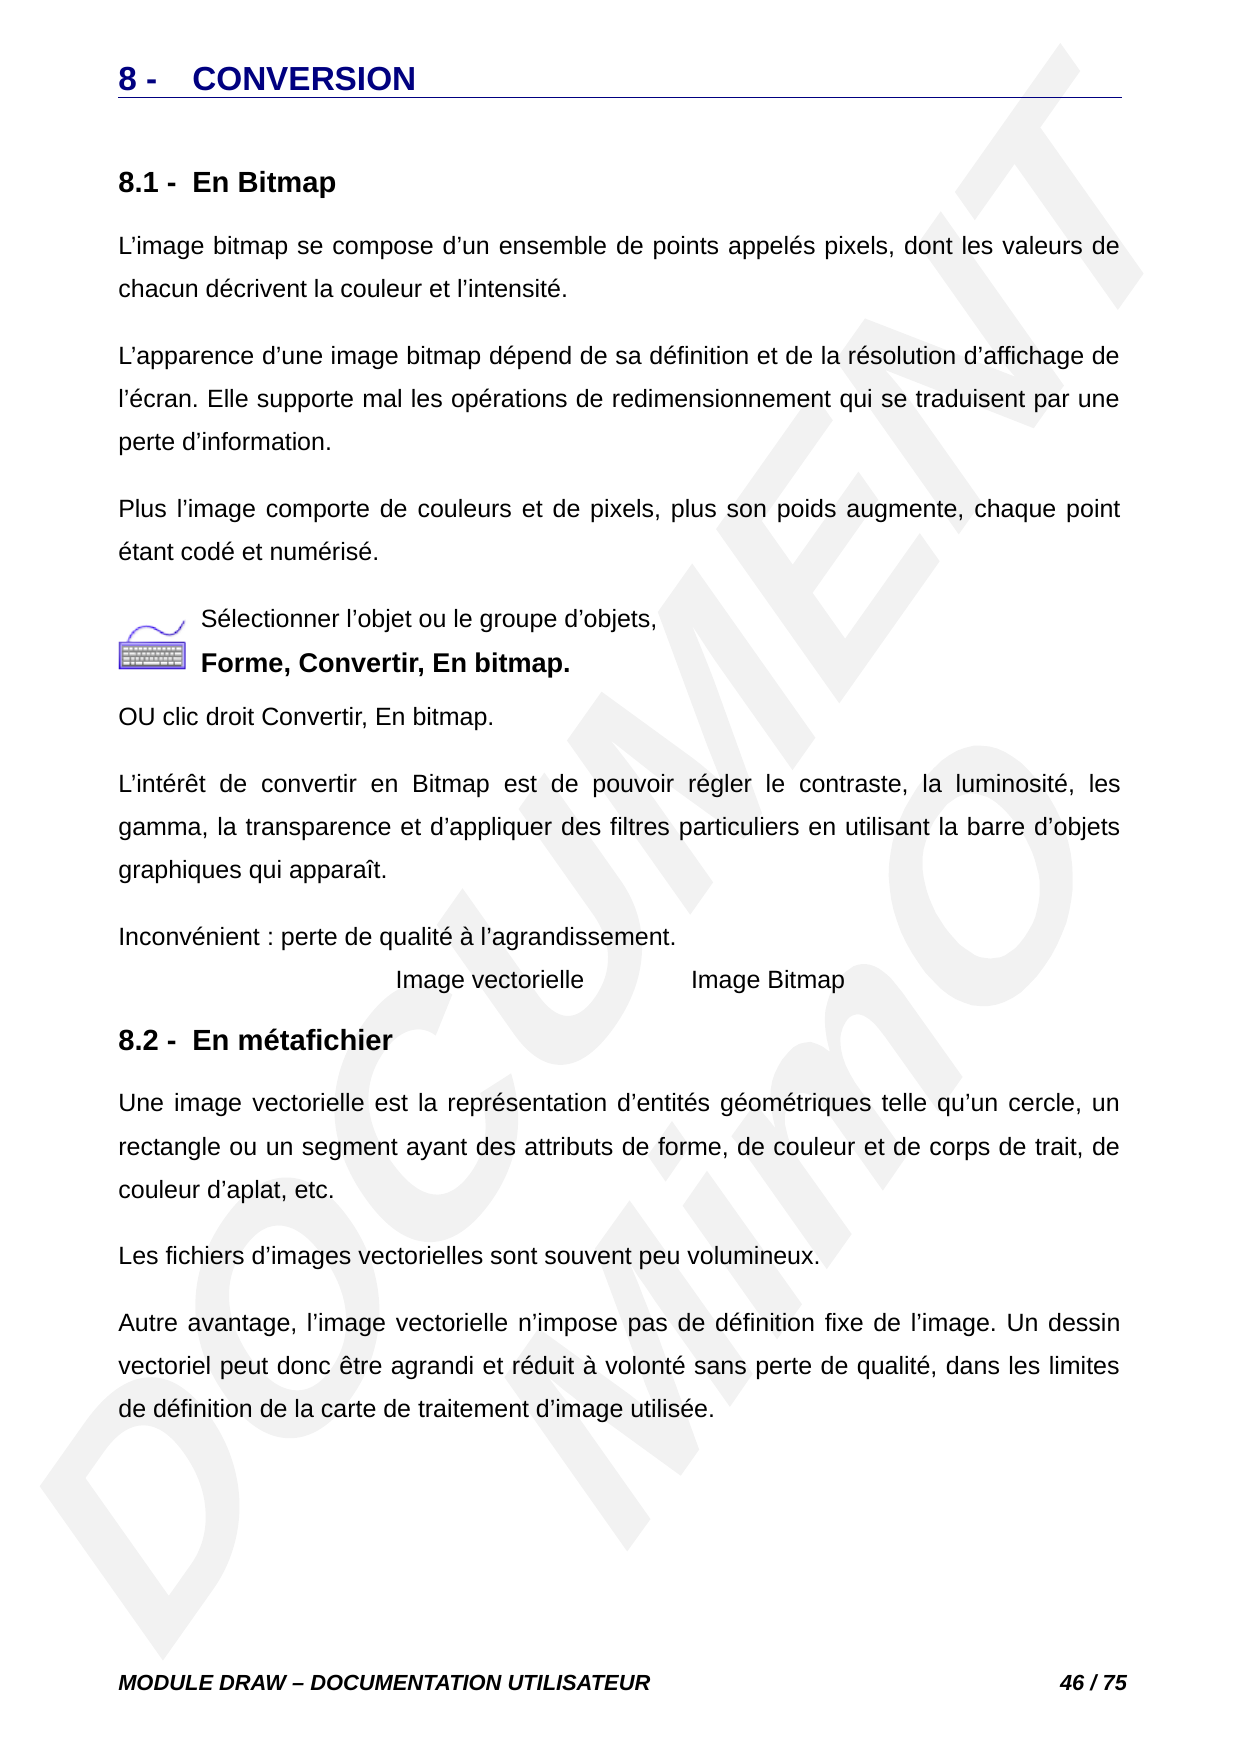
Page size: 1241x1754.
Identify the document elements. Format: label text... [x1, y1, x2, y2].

text Une image vectorielle est la représentation d’entités géométriques telle qu’un cercle, un rectangle ou un segment ayant des attributs de forme, de couleur et de corps de trait, de couleur d’aplat, etc. [118, 1088, 1122, 1203]
text OU clic droit Convertir, En bitmap. [118, 702, 1122, 731]
text L’image bitmap se compose d’un ensemble de points appelés pixels, dont les valeurs de chacun décrivent la couleur et l’intensité. [118, 231, 1122, 303]
subtitle En Bitmap [118, 166, 1122, 199]
text Forme, Convertir, En bitmap. [189, 647, 1122, 678]
text Autre avantage, l’image vectorielle n’impose pas de définition fixe de l’image. Un dessin vectoriel peut donc être agrandi et réduit à volonté sans perte de qualité, dans les limites de définition de la carte de traitement d’image utilisée. [118, 1308, 1122, 1423]
text Image vectorielle Image Bitmap [118, 965, 1122, 993]
subtitle En métafichier [118, 1023, 1122, 1056]
subtitle Conversion [118, 59, 1122, 97]
text Les fichiers d’images vectorielles sont souvent peu volumineux. [118, 1241, 1122, 1270]
text L’intérêt de convertir en Bitmap est de pouvoir régler le contraste, la luminosité, les gamma, la transparence et d’appliquer des filtres particuliers en utilisant la barre d’objets graphiques qui apparaît. [118, 768, 1122, 883]
text Plus l’image comporte de couleurs et de pixels, plus son poids augmente, chaque point étant codé et numérisé. [118, 494, 1122, 566]
picture [114, 608, 189, 684]
text Sélectionner l’objet ou le groupe d’objets, [118, 604, 1122, 632]
text L’apparence d’une image bitmap dépend de sa définition et de la résolution d’affichage de l’écran. Elle supporte mal les opérations de redimensionnement qui se traduisent par une perte d’information. [118, 341, 1122, 456]
text Inconvénient : perte de qualité à l’agrandissement. [118, 922, 1122, 950]
